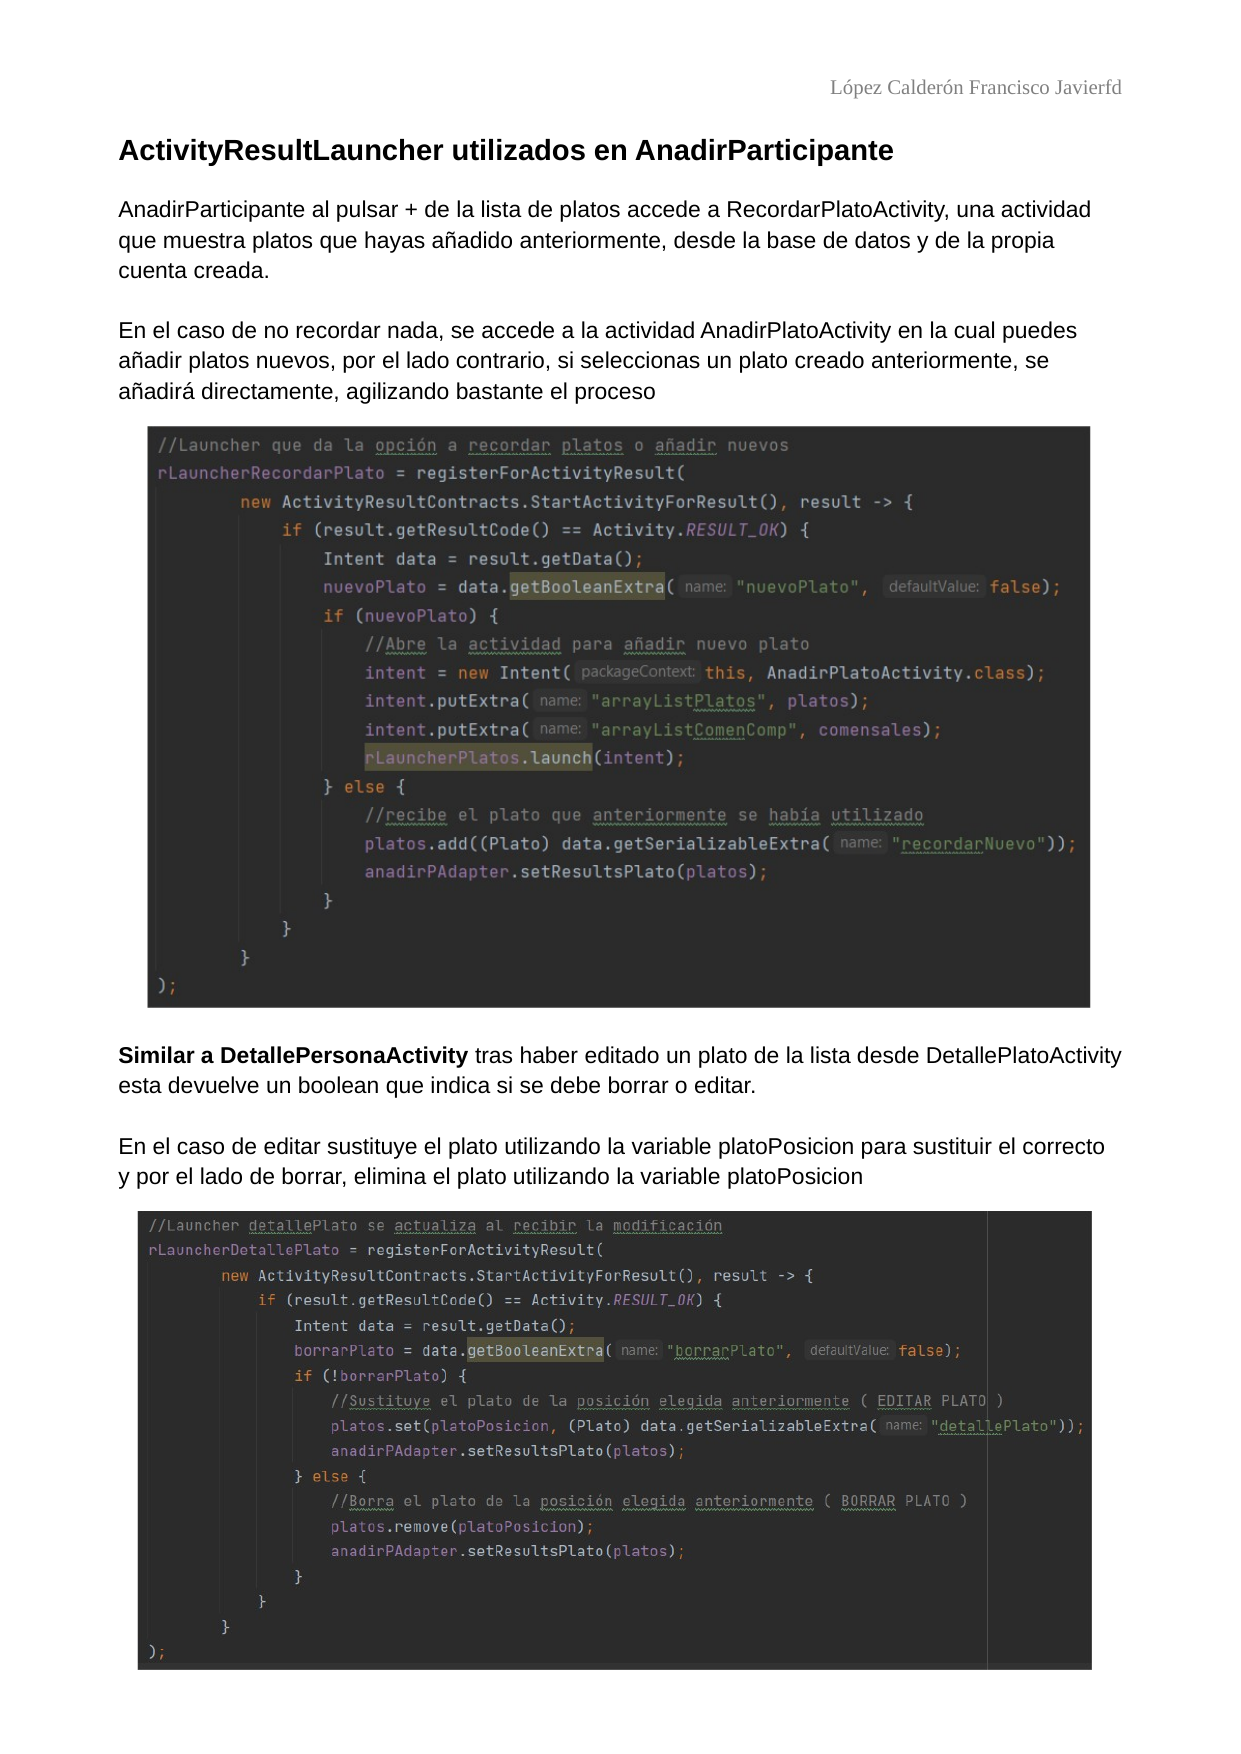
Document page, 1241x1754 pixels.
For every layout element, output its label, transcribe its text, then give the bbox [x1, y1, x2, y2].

text Similar a DetallePersonaActivity tras haber editado un plato de la lista desde DetallePlatoActivity esta devuelve un boolean que indica si se debe borrar o editar. [118, 1042, 1122, 1099]
text AnadirParticipante al pulsar + de la lista de platos accede a RecordarPlatoActivity, una actividad que muestra platos que hayas añadido anteriormente, desde la base de datos y de la propia cuenta creada. [118, 196, 1122, 283]
picture [137, 1211, 1092, 1670]
text En el caso de editar sustituye el plato utilizando la variable platoPosicion para sustituir el correcto y por el lado de borrar, elimina el plato utilizando la variable platoPosicion [118, 1133, 1122, 1189]
picture [147, 426, 1091, 1008]
subtitle ActivityResultLauncher utilizados en AnadirParticipante [118, 133, 1122, 166]
text En el caso de no recordar nada, se accede a la actividad AnadirPlatoActivity en la cual puedes añadir platos nuevos, por el lado contrario, si seleccionas un plato creado anteriormente, se añadirá directamente, agilizando bastante el proceso [118, 317, 1122, 404]
